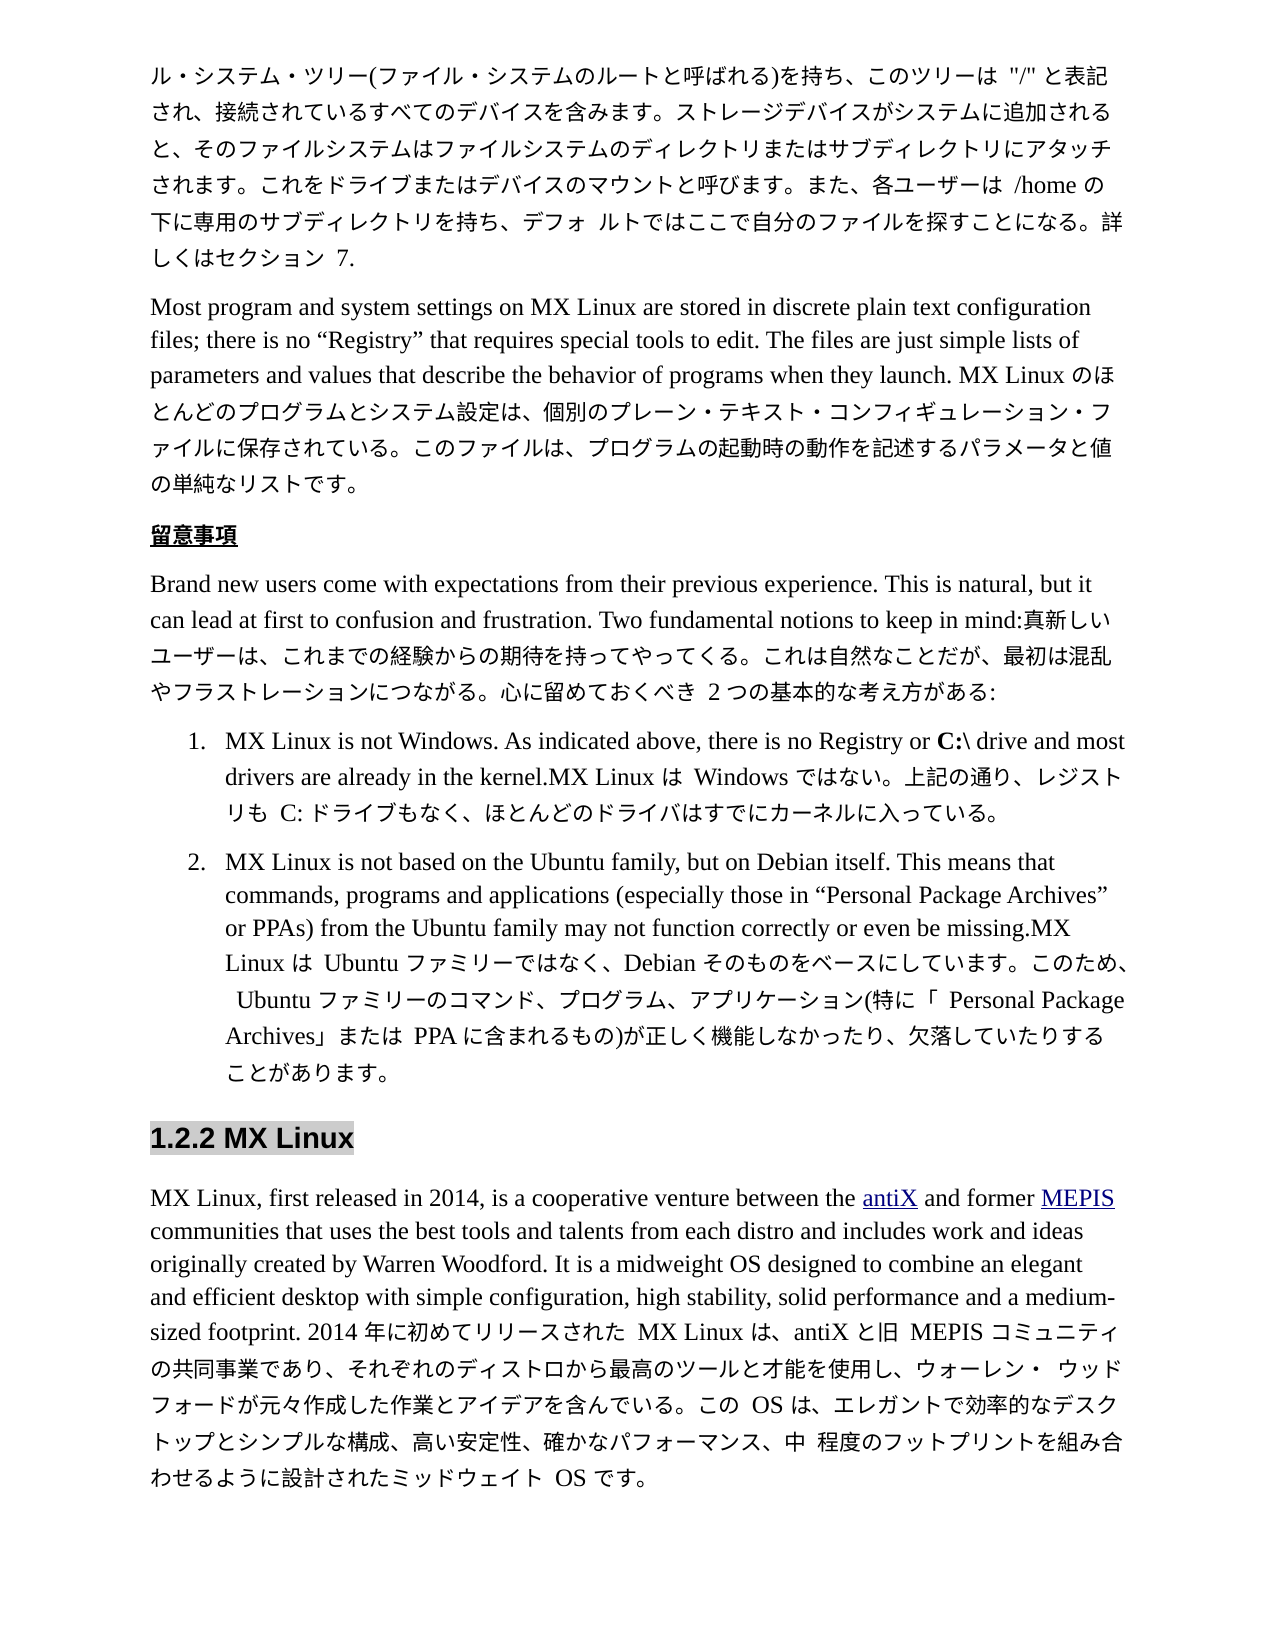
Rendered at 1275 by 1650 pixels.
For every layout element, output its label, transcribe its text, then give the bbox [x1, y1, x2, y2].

subtitle 1.2.2 MX Linux [354, 1121, 1125, 1155]
text MX Linux, first released in 2014, is a cooperative venture between the antiX and former MEPIS communities that uses the best tools and talents from each distro and includes work and ideas originally created by Warren Woodford. It is a midweight OS designed to combine an elegant and efficient desktop with simple configuration, high stability, solid performance and a medium-sized footprint. 2014 年に初めてリリースされた MX Linux は、antiX と旧 MEPIS コミュニティの共同事業であり、それぞれのディストロから最高のツールと才能を使用し、ウォーレン・ ウッドフォードが元々作成した作業とアイデアを含んでいる。この OS は、エレガントで効率的なデスクトップとシンプルな構成、高い安定性、確かなパフォーマンス、中 程度のフットプリントを組み合わせるように設計されたミッドウェイト OS です。 [150, 1183, 1125, 1492]
text 留意事項 [150, 518, 1125, 550]
text ル・システム・ツリー(ファイル・システムのルートと呼ばれる)を持ち、このツリーは "/" と表記され、接続されているすべてのデバイスを含みます。ストレージデバイスがシステムに追加されると、そのファイルシステムはファイルシステムのディレクトリまたはサブディレクトリにアタッチされます。これをドライブまたはデバイスのマウントと呼びます。また、各ユーザーは /home の下に専用のサブディレクトリを持ち、デフォ ルトではここで自分のファイルを探すことになる。詳しくはセクション 7. [150, 59, 1125, 272]
list MX Linux is not Windows. As indicated above, there is no Registry or C:\ drive and most drivers are already in the kernel.MX Linux は Windows ではない。上記の通り、レジストリも C: ドライブもなく、ほとんどのドライバはすでにカーネルに入っている。 [187, 726, 1125, 828]
text Most program and system settings on MX Linux are stored in discrete plain text configuration files; there is no “Registry” that requires special tools to edit. The files are just simple lists of parameters and values that describe the behavior of programs when they launch. MX Linux のほとんどのプログラムとシステム設定は、個別のプレーン・テキスト・コンフィギュレーション・ファイルに保存されている。このファイルは、プログラムの起動時の動作を記述するパラメータと値の単純なリストです。 [150, 292, 1125, 499]
list MX Linux is not based on the Ubuntu family, but on Debian itself. This means that commands, programs and applications (especially those in “Personal Package Archives” or PPAs) from the Ubuntu family may not function correctly or even be missing.MX Linux は Ubuntu ファミリーではなく、Debian そのものをベースにしています。このため、 Ubuntu ファミリーのコマンド、プログラム、アプリケーション(特に「 Personal Package Archives」または PPA に含まれるもの)が正しく機能しなかったり、欠落していたりすることがあります。 [187, 847, 1125, 1087]
text Brand new users come with expectations from their previous experience. This is natural, but it can lead at first to confusion and frustration. Two fundamental notions to keep in mind:真新しいユーザーは、これまでの経験からの期待を持ってやってくる。これは自然なことだが、最初は混乱やフラストレーションにつながる。心に留めておくべき 2 つの基本的な考え方がある: [150, 569, 1125, 707]
